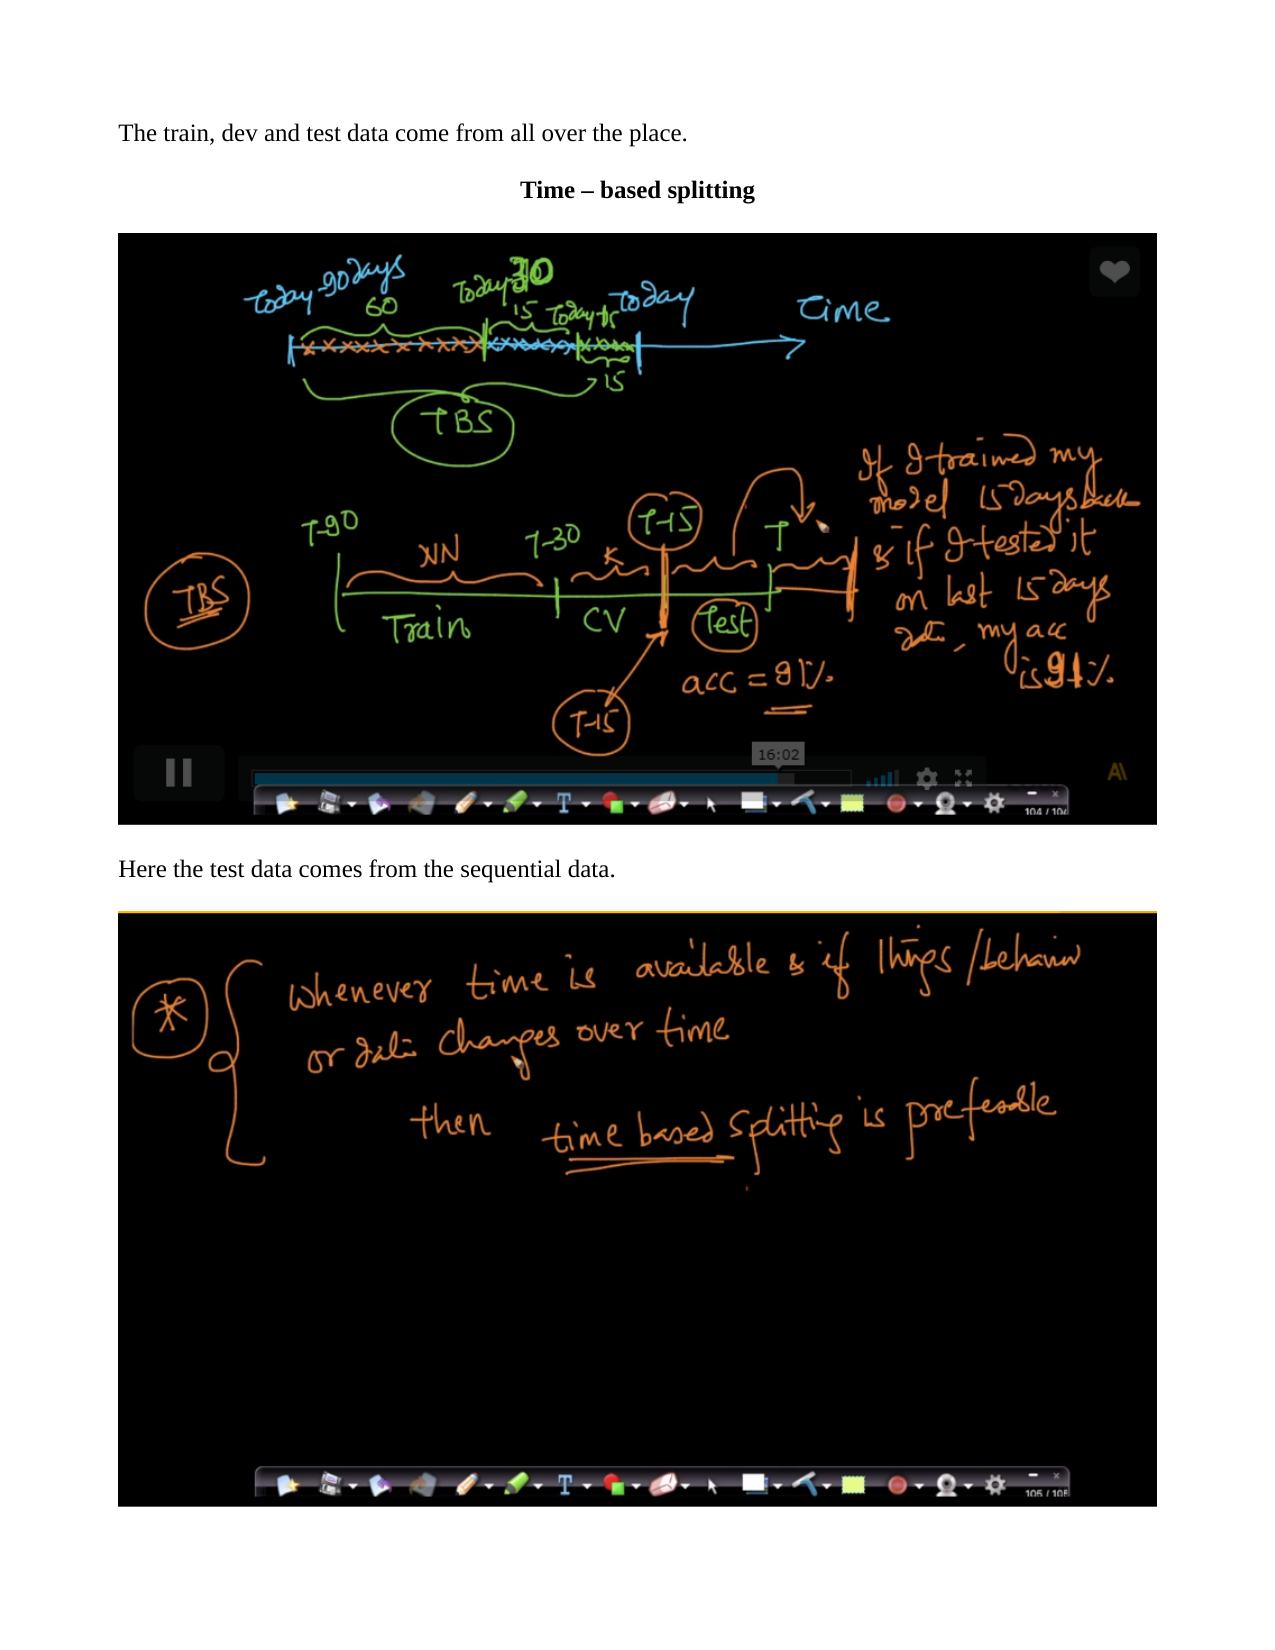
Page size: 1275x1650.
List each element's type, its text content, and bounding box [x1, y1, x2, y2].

text Time – based splitting [118, 176, 1157, 204]
text Here the test data comes from the sequential data. [118, 854, 1157, 883]
text The train, dev and test data come from all over the place. [118, 118, 1157, 147]
picture [118, 911, 1157, 1509]
picture [118, 233, 1157, 826]
